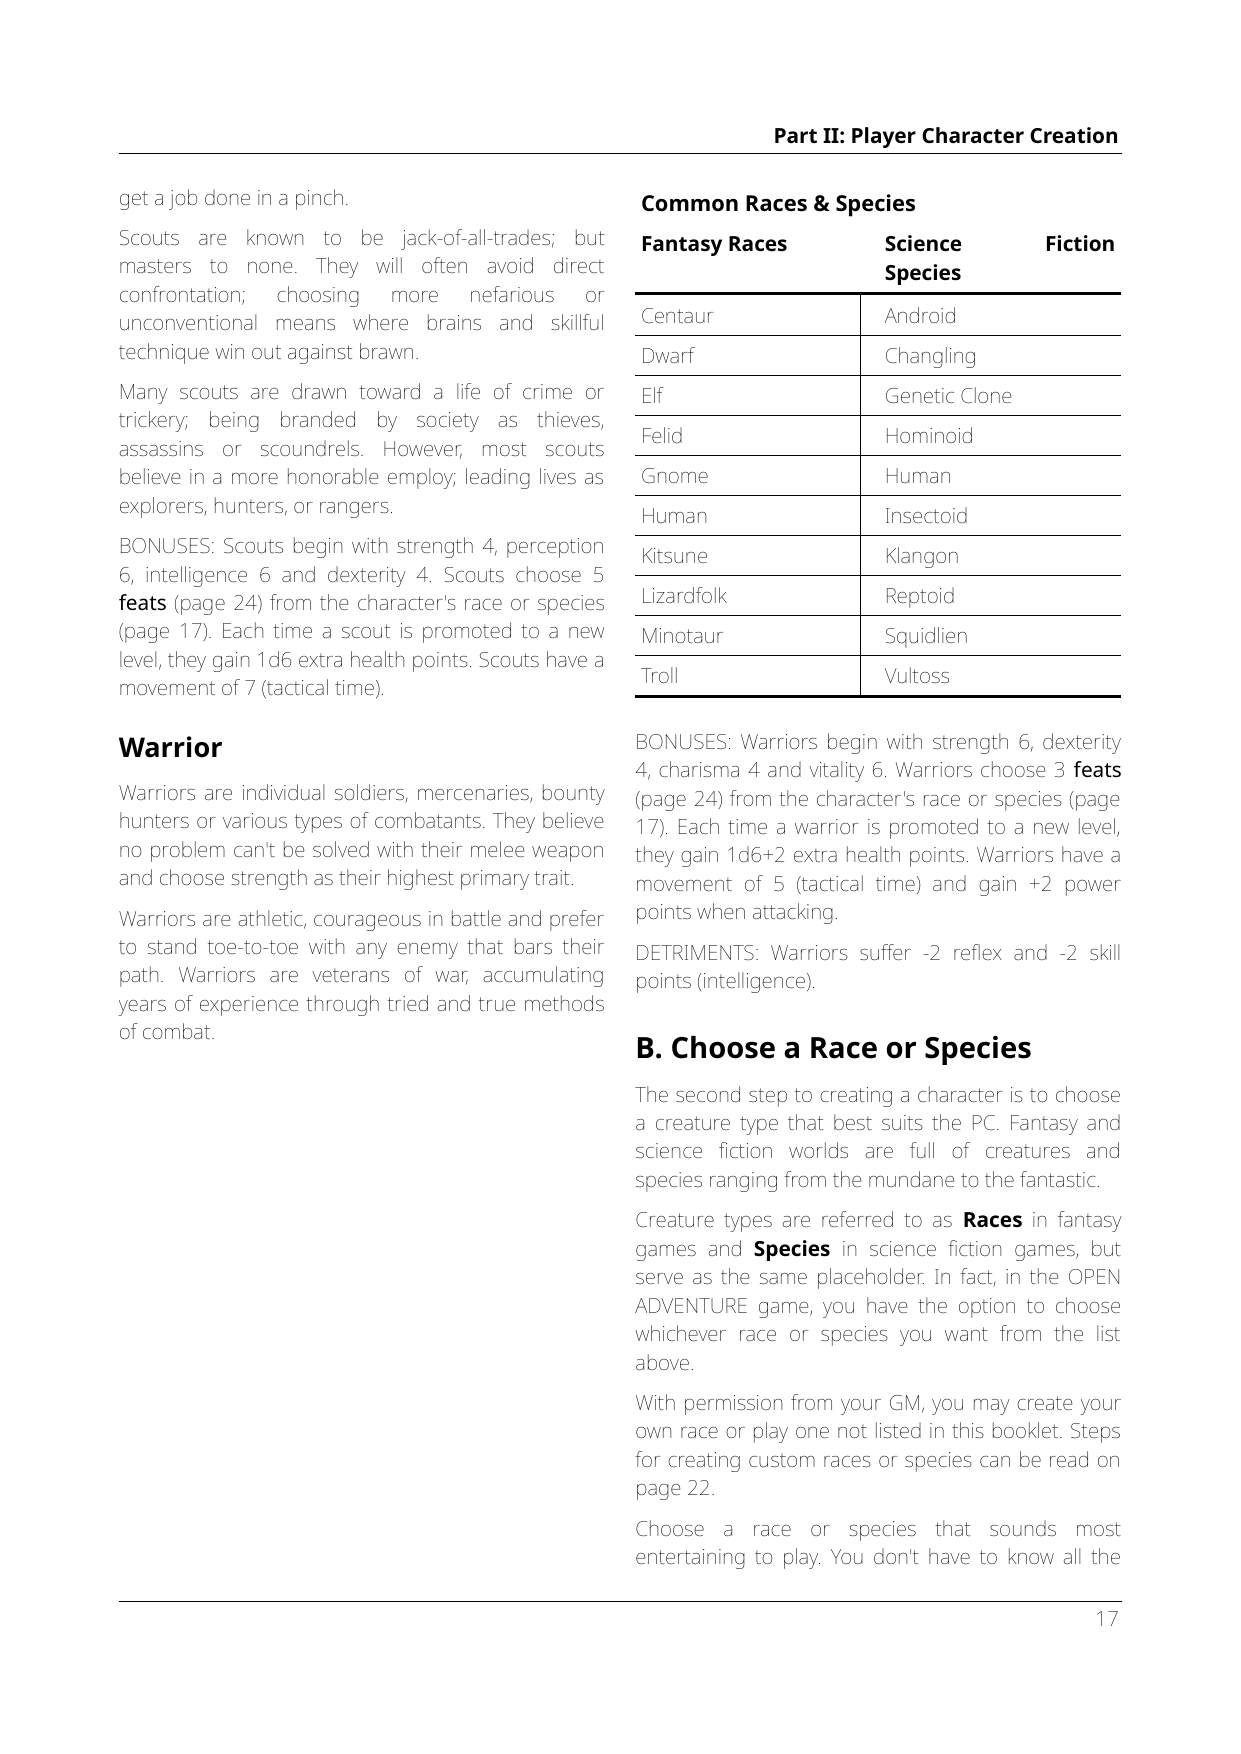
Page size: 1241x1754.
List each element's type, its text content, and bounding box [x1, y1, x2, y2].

text BONUSES: Warriors begin with strength 6, dexterity 4, charisma 4 and vitality 6. Warriors choose 3 feats (page 17) from the character's race or species (page 12). Each time a warrior is promoted to a new level, they gain 1d6+2 extra health points. Warriors have a movement of 5 (tactical time) and gain +2 power points when attacking. [635, 698, 1122, 926]
table_cell [861, 376, 879, 415]
table_cell [861, 536, 879, 575]
table_cell Changling [879, 336, 1121, 375]
table_cell [861, 456, 879, 495]
table_cell Android [879, 295, 1121, 335]
table_cell Science Fiction Species [879, 224, 1121, 292]
table_cell Hominoid [879, 416, 1121, 455]
table_cell Insectoid [879, 496, 1121, 535]
text With permission from your GM, you may create your own race or play one not listed in this booklet. Steps for creating custom races or species can be read on page 16. [635, 1388, 1122, 1502]
table_cell Gnome [635, 456, 860, 495]
table_cell [861, 656, 879, 695]
table_cell [861, 416, 879, 455]
text Many scouts are drawn toward a life of crime or trickery; being branded by society as thieves, assassins or scoundrels. However, most scouts believe in a more honorable employ; leading lives as explorers, hunters, or rangers. [118, 377, 605, 519]
text BONUSES: Scouts begin with strength 4, perception 6, intelligence 6 and dexterity 4. Scouts choose 5 feats (page 17) from the character's race or species (page 12). Each time a scout is promoted to a new level, they gain 1d6 extra health points. Scouts have a movement of 7 (tactical time). [118, 531, 605, 702]
table_cell Genetic Clone [879, 376, 1121, 415]
table_cell Lizardfolk [635, 576, 860, 615]
table_cell Dwarf [635, 336, 860, 375]
table_cell Centaur [635, 295, 860, 335]
table_cell Reptoid [879, 576, 1121, 615]
subtitle Warrior [118, 728, 605, 765]
table_cell [861, 496, 879, 535]
text The second step to creating a character is to choose a creature type that best suits the PC. Fantasy and science fiction worlds are full of creatures and species ranging from the mundane to the fantastic. [635, 1080, 1122, 1193]
table_cell Felid [635, 416, 860, 455]
table_cell Kitsune [635, 536, 860, 575]
table_cell Vultoss [879, 656, 1121, 695]
table_cell Elf [635, 376, 860, 415]
table_cell [860, 224, 879, 292]
table_cell Human [879, 456, 1121, 495]
table_cell Klangon [879, 536, 1121, 575]
table_cell Human [635, 496, 860, 535]
table_cell Minotaur [635, 616, 860, 655]
text Warriors are individual soldiers, mercenaries, bounty hunters or various types of combatants. They believe no problem can't be solved with their melee weapon and choose strength as their highest primary trait. [118, 778, 605, 892]
table_cell Squidlien [879, 616, 1121, 655]
text Choose a race or species that sounds most entertaining to play. You don't have to know all the [635, 1514, 1122, 1571]
subtitle B. Choose a Race or Species [635, 1027, 1122, 1067]
table_header Common Races & Species [635, 183, 1121, 224]
table_cell [861, 295, 879, 335]
table_cell Troll [635, 656, 860, 695]
text DETRIMENTS: Warriors suffer -2 reflex and -2 skill points (intelligence). [635, 938, 1122, 995]
table_cell Fantasy Races [635, 224, 860, 292]
text Creature types are referred to as Races in fantasy games and Species in science fiction games, but serve as the same placeholder. In fact, in the OPEN ADVENTURE game, you have the option to choose whichever race or species you want from the list above. [635, 1205, 1122, 1376]
text get a job done in a pinch. [118, 183, 605, 211]
text Warriors are athletic, courageous in battle and prefer to stand toe-to-toe with any enemy that bars their path. Warriors are veterans of war, accumulating years of experience through tried and true methods of combat. [118, 904, 605, 1046]
table_cell [861, 576, 879, 615]
table_cell [861, 336, 879, 375]
table_cell [861, 616, 879, 655]
text Scouts are known to be jack-of-all-trades; but masters to none. They will often avoid direct confrontation; choosing more nefarious or unconventional means where brains and skillful technique win out against brawn. [118, 223, 605, 365]
